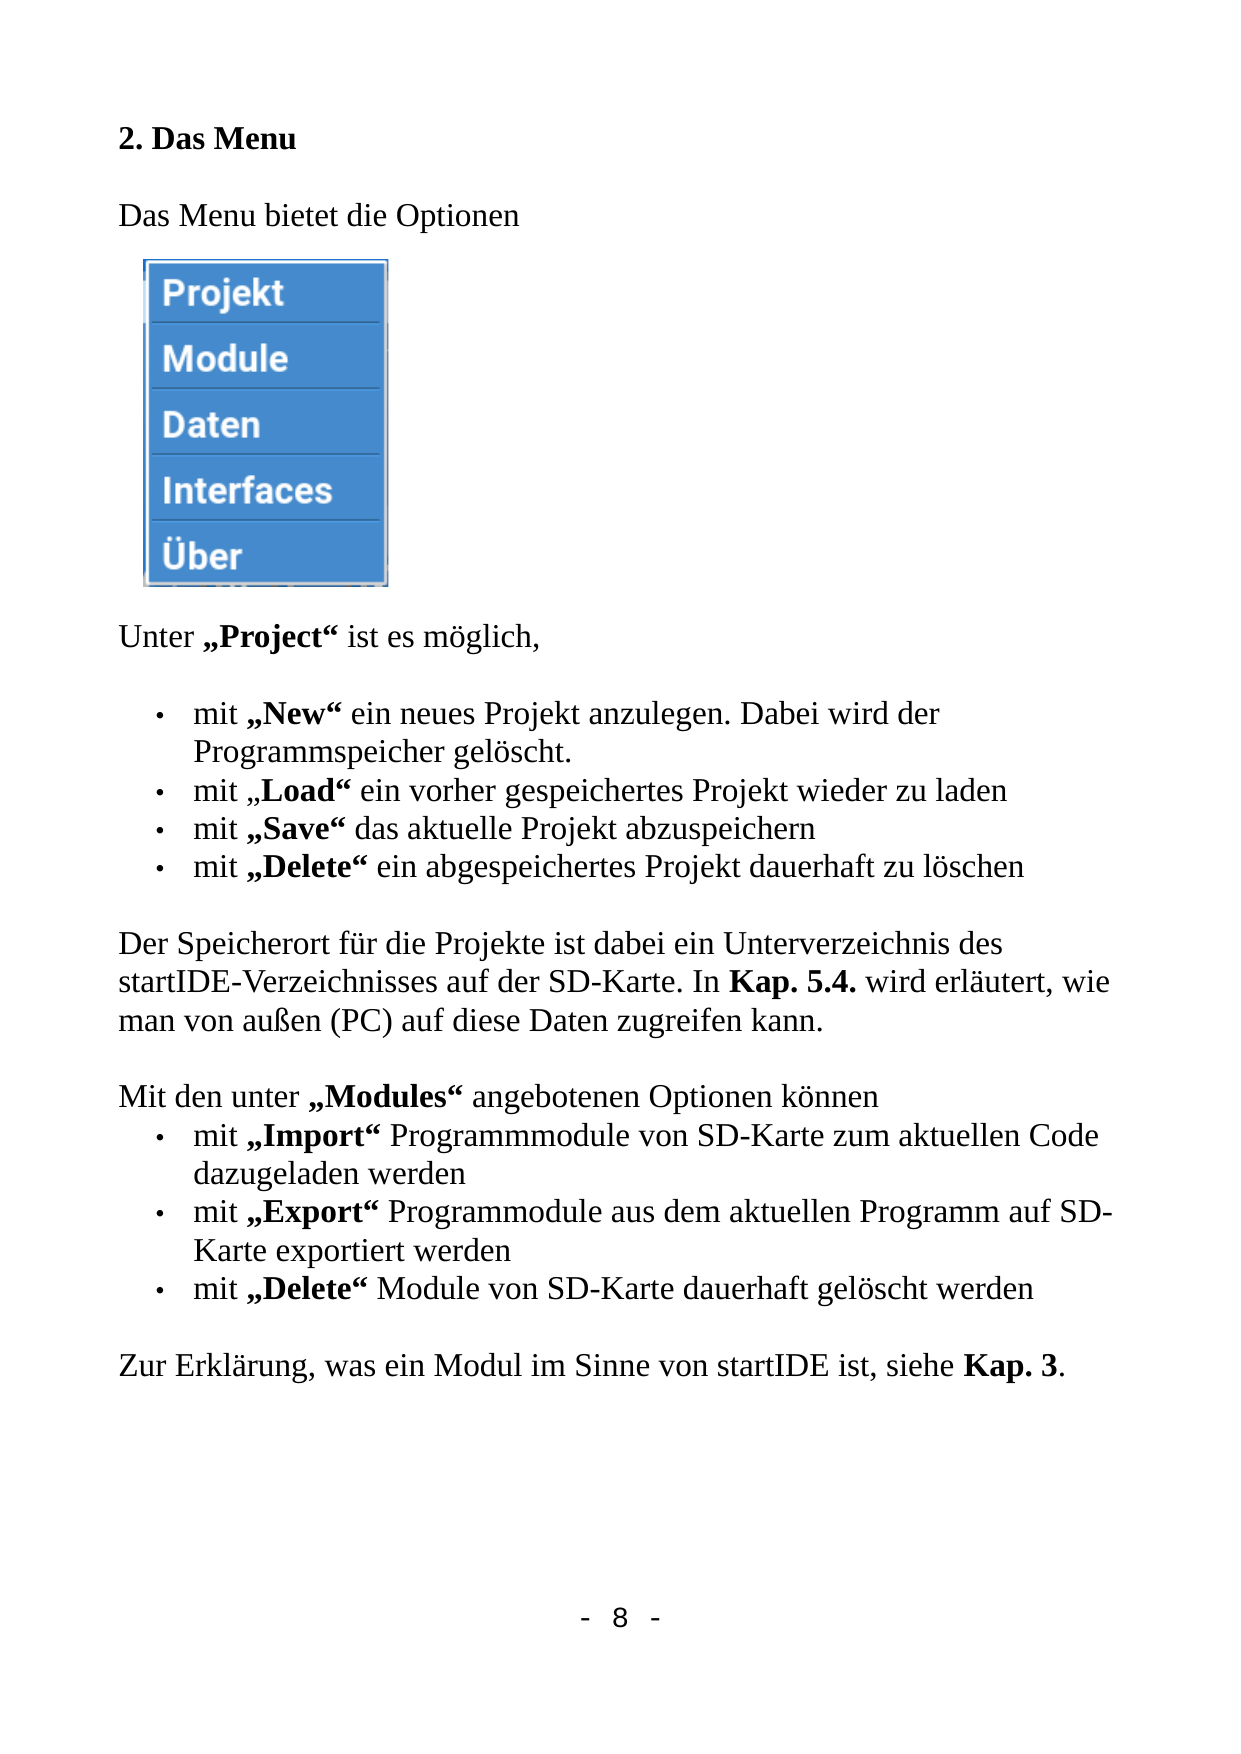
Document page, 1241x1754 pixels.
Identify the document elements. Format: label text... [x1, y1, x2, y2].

text Der Speicherort für die Projekte ist dabei ein Unterverzeichnis des startIDE-Verzeichnisses auf der SD-Karte. In Kap. 5.4. wird erläutert, wie man von außen (PC) auf diese Daten zugreifen kann. [118, 923, 1122, 1038]
picture [143, 259, 389, 587]
list mit „Load“ ein vorher gespeichertes Projekt wieder zu laden [156, 770, 1122, 808]
list mit „Save“ das aktuelle Projekt abzuspeichern [156, 808, 1122, 846]
list mit „Export“ Programmodule aus dem aktuellen Programm auf SD-Karte exportiert werden [156, 1191, 1122, 1268]
text Zur Erklärung, was ein Modul im Sinne von startIDE ist, siehe Kap. 3. [118, 1345, 1122, 1383]
list mit „Delete“ Module von SD-Karte dauerhaft gelöscht werden [156, 1268, 1122, 1306]
text Mit den unter „Modules“ angebotenen Optionen können [118, 1076, 1122, 1115]
text Das Menu bietet die Optionen [118, 195, 1122, 233]
text 2. Das Menu [118, 118, 1122, 156]
list mit „Import“ Programmmodule von SD-Karte zum aktuellen Code dazugeladen werden [156, 1115, 1122, 1191]
list mit „Delete“ ein abgespeichertes Projekt dauerhaft zu löschen [156, 846, 1122, 885]
text Unter „Project“ ist es möglich, [118, 616, 1122, 655]
list mit „New“ ein neues Projekt anzulegen. Dabei wird der Programmspeicher gelöscht. [156, 693, 1122, 770]
